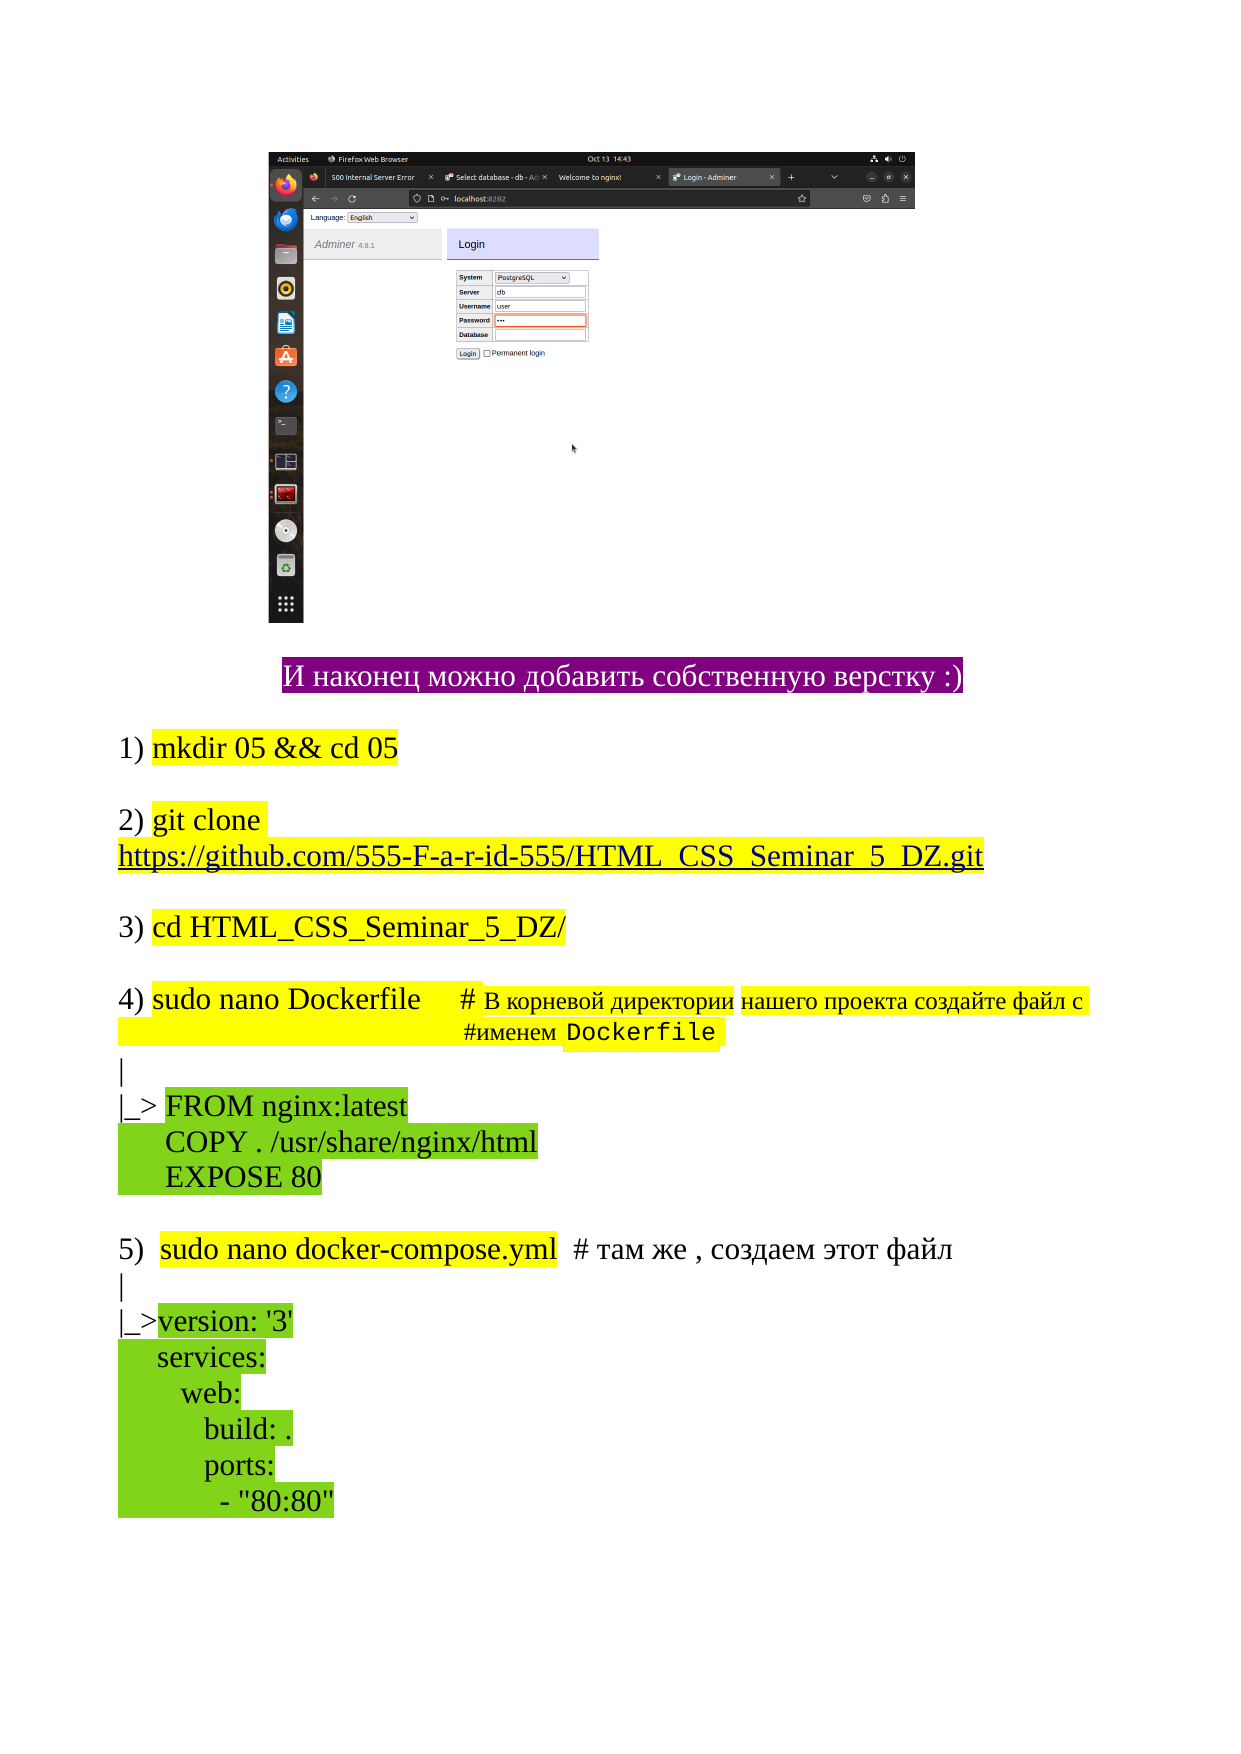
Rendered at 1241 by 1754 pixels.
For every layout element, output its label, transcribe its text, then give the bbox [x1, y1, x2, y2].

text 5) sudo nano docker-compose.yml # там же , создаем этот файл [118, 1231, 1122, 1267]
text web: [118, 1374, 1122, 1410]
picture [268, 152, 915, 623]
text services: [118, 1338, 1122, 1374]
text - "80:80" [118, 1482, 1122, 1518]
text COPY . /usr/share/nginx/html [118, 1123, 1122, 1159]
text build: . [118, 1410, 1122, 1446]
text 1) mkdir 05 && cd 05 [118, 729, 1122, 765]
text И наконец можно добавить собственную верстку :) [118, 657, 1122, 693]
text ports: [118, 1446, 1122, 1482]
text |_>version: '3' [118, 1302, 1122, 1338]
text |_> FROM nginx:latest [118, 1087, 1122, 1123]
text 4) sudo nano Dockerfile # В корневой директории нашего проекта создайте файл с #именем Dockerfile [118, 981, 1122, 1051]
text | [118, 1051, 1122, 1087]
text | [118, 1267, 1122, 1302]
text 3) cd HTML_CSS_Seminar_5_DZ/ [118, 909, 1122, 945]
text EXPOSE 80 [118, 1159, 1122, 1195]
text 2) git clone https://github.com/555-F-a-r-id-555/HTML_CSS_Seminar_5_DZ.git [118, 801, 1122, 873]
